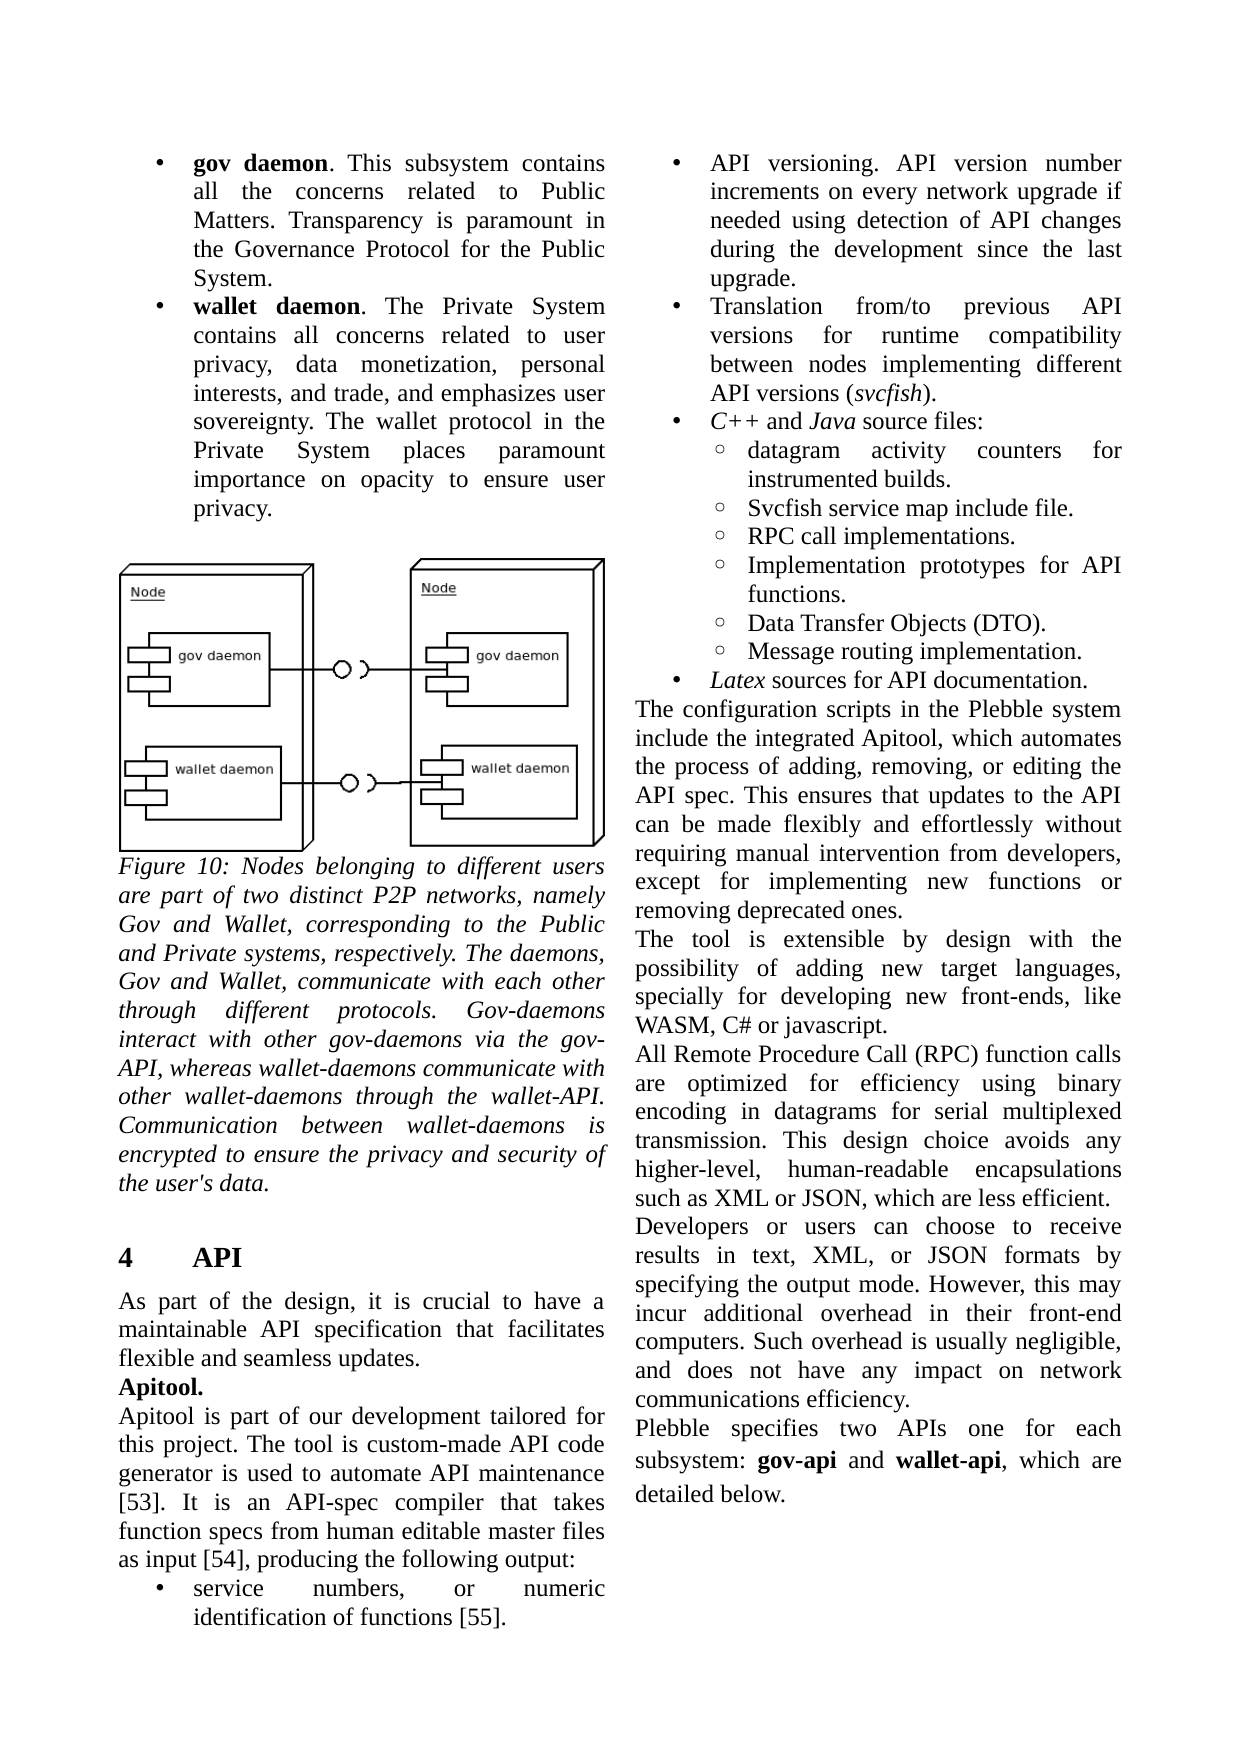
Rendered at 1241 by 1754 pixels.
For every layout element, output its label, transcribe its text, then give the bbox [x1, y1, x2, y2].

text As part of the design, it is crucial to have a maintainable API specification that facilitates flexible and seamless updates. [118, 1286, 605, 1372]
subtitle API [118, 1240, 605, 1273]
text All Remote Procedure Call (RPC) function calls are optimized for efficiency using binary encoding in datagrams for serial multiplexed transmission. This design choice avoids any higher-level, human-readable encapsulations such as XML or JSON, which are less efficient. [635, 1039, 1122, 1211]
list API versioning. API version number increments on every network upgrade if needed using detection of API changes during the development since the last upgrade. [672, 148, 1122, 291]
text Apitool. [118, 1372, 605, 1401]
list Message routing implementation. [710, 636, 1122, 665]
list datagram activity counters for instrumented builds. [710, 435, 1122, 493]
list service numbers, or numeric identification of functions [55]. [156, 1573, 605, 1631]
list wallet daemon. The Private System contains all concerns related to user privacy, data monetization, personal interests, and trade, and emphasizes user sovereignty. The wallet protocol in the Private System places paramount importance on opacity to ensure user privacy. [156, 291, 605, 521]
text The tool is extensible by design with the possibility of adding new target languages, specially for developing new front-ends, like WASM, C# or javascript. [635, 924, 1122, 1039]
list C++ and Java source files: [672, 406, 1122, 435]
text The configuration scripts in the Plebble system include the integrated Apitool, which automates the process of adding, removing, or editing the API spec. This ensures that updates to the API can be made flexibly and effortlessly without requiring manual intervention from developers, except for implementing new functions or removing deprecated ones. [635, 694, 1122, 924]
list RPC call implementations. [710, 521, 1122, 550]
text Plebble specifies two APIs one for each subsystem: gov-api and wallet-api, which are detailed below. [635, 1413, 1122, 1507]
text Developers or users can choose to receive results in text, XML, or JSON formats by specifying the output mode. However, this may incur additional overhead in their front-end computers. Such overhead is usually negligible, and does not have any impact on network communications efficiency. [635, 1211, 1122, 1413]
picture [118, 558, 606, 852]
list gov daemon. This subsystem contains all the concerns related to Public Matters. Transparency is paramount in the Governance Protocol for the Public System. [156, 148, 605, 291]
list Data Transfer Objects (DTO). [710, 608, 1122, 636]
list Latex sources for API documentation. [672, 665, 1122, 694]
list Svcfish service map include file. [710, 493, 1122, 521]
list Translation from/to previous API versions for runtime compatibility between nodes implementing different API versions (svcfish). [672, 291, 1122, 406]
text Apitool is part of our development tailored for this project. The tool is custom-made API code generator is used to automate API maintenance [53]. It is an API-spec compiler that takes function specs from human editable master files as input [54], producing the following output: [118, 1401, 605, 1573]
list Figure 10: Nodes belonging to different users are part of two distinct P2P networks, namely Gov and Wallet, corresponding to the Public and Private systems, respectively. The daemons, Gov and Wallet, communicate with each other through different protocols. Gov-daemons interact with other gov-daemons via the gov-API, whereas wallet-daemons communicate with other wallet-daemons through the wallet-API. Communication between wallet-daemons is encrypted to ensure the privacy and security of the user's data. [118, 852, 605, 1196]
list Implementation prototypes for API functions. [710, 550, 1122, 608]
